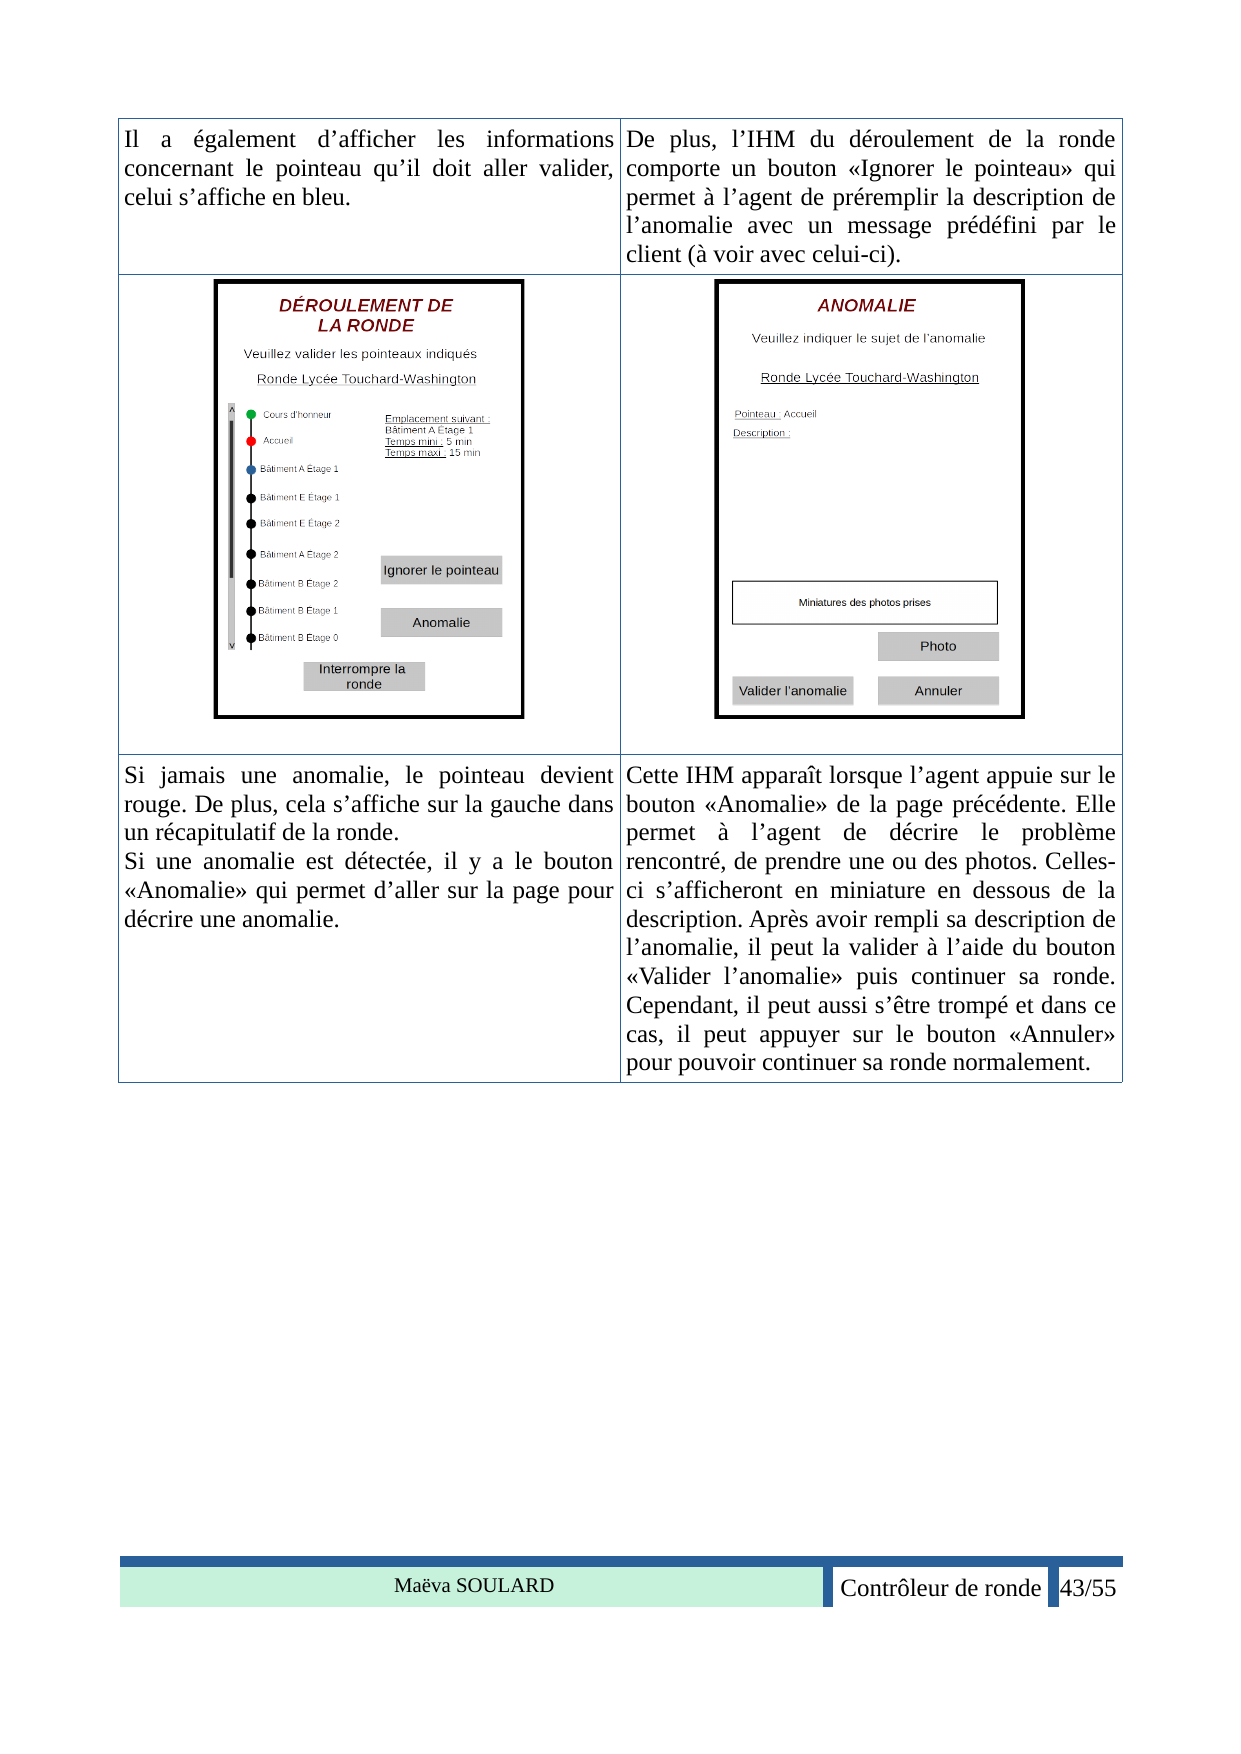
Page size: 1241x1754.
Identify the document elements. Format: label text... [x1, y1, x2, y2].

table_cell [119, 275, 620, 754]
table_cell Si jamais une anomalie, le pointeau devient rouge. De plus, cela s’affiche sur la gauche dans un récapitulatif de la ronde. Si une anomalie est détectée, il y a le bouton «Anomalie» qui permet d’aller sur la page pour décrire une anomalie. [119, 755, 620, 1082]
table_cell De plus, l’IHM du déroulement de la ronde comporte un bouton «Ignorer le pointeau» qui permet à l’agent de préremplir la description de l’anomalie avec un message prédéfini par le client (à voir avec celui-ci). [621, 119, 1122, 273]
table_cell Cette IHM apparaît lorsque l’agent appuie sur le bouton «Anomalie» de la page précédente. Elle permet à l’agent de décrire le problème rencontré, de prendre une ou des photos. Celles-ci s’afficheront en miniature en dessous de la description. Après avoir rempli sa description de l’anomalie, il peut la valider à l’aide du bouton «Valider l’anomalie» puis continuer sa ronde. Cependant, il peut aussi s’être trompé et dans ce cas, il peut appuyer sur le bouton «Annuler» pour pouvoir continuer sa ronde normalement. [621, 755, 1122, 1082]
picture [714, 279, 1025, 719]
table_cell Il a également d’afficher les informations concernant le pointeau qu’il doit aller valider, celui s’affiche en bleu. [119, 119, 620, 273]
picture [213, 279, 525, 719]
table_cell [621, 275, 1122, 754]
